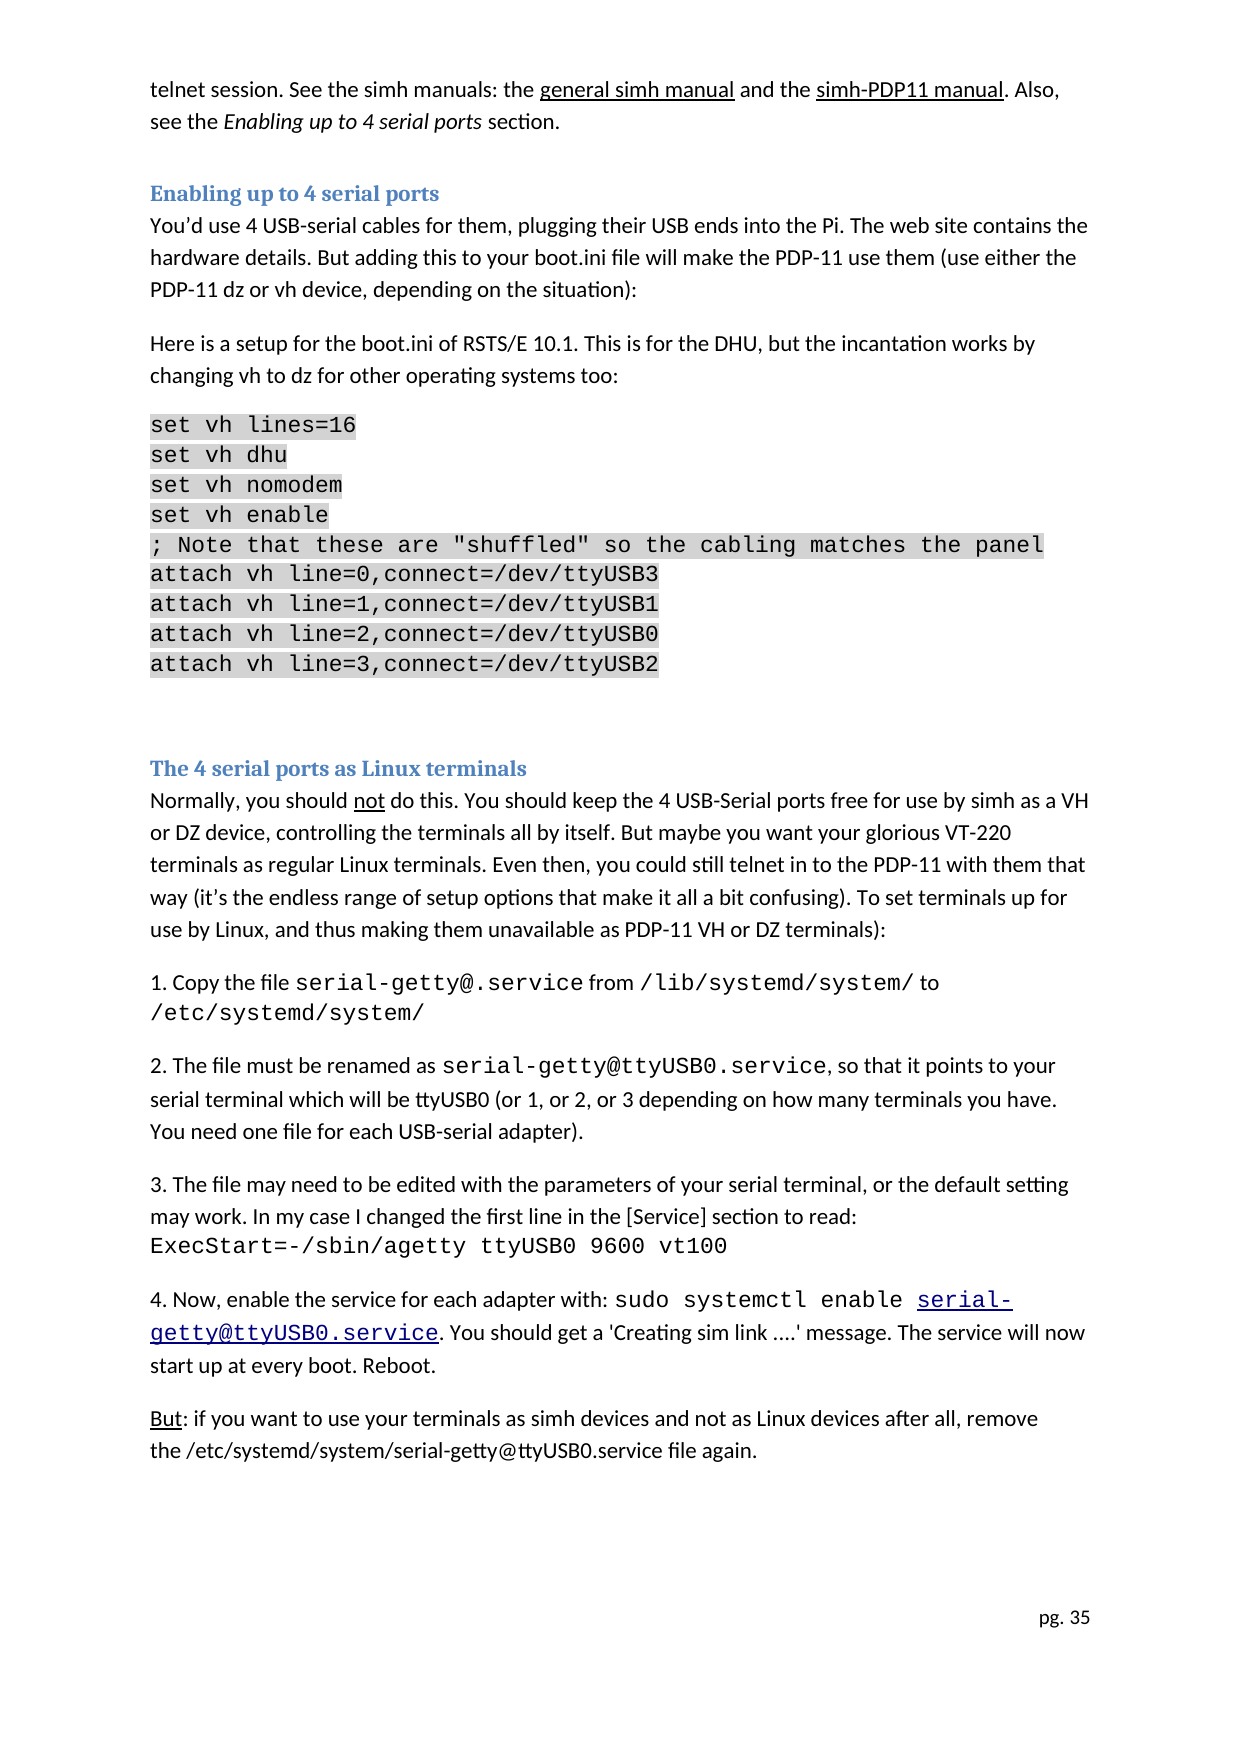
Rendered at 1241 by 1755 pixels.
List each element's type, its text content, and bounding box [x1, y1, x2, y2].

text Normally, you should not do this. You should keep the 4 USB-Serial ports free for use by simh as a VH or DZ device, controlling the terminals all by itself. But maybe you want your glorious VT-220 terminals as regular Linux terminals. Even then, you could still telnet in to the PDP-11 with them that way (it’s the endless range of setup options that make it all a bit confusing). To set terminals up for use by Linux, and thus making them unavailable as PDP-11 VH or DZ terminals): [150, 786, 1090, 943]
text attach vh line=1,connect=/dev/ttyUSB1 [150, 593, 1090, 618]
text ; Note that these are "shuffled" so the cabling matches the panel [150, 533, 1090, 559]
text set vh lines=16 [150, 414, 1090, 440]
text set vh enable [150, 503, 1090, 529]
text attach vh line=3,connect=/dev/ttyUSB2 [150, 652, 1090, 678]
text 1. Copy the file serial-getty@.service from /lib/systemd/system/ to /etc/systemd/system/ [150, 968, 1090, 1027]
text 3. The file may need to be edited with the parameters of your serial terminal, or the default setting may work. In my case I changed the first line in the [Service] section to read: ExecStart=-/sbin/agetty ttyUSB0 9600 vt100 [150, 1170, 1090, 1260]
subtitle The 4 serial ports as Linux terminals [150, 756, 1090, 782]
subtitle Enabling up to 4 serial ports [150, 181, 1090, 207]
text 2. The file must be renamed as serial-getty@ttyUSB0.service, so that it points to your serial terminal which will be ttyUSB0 (or 1, or 2, or 3 depending on how many terminals you have. You need one file for each USB-serial adapter). [150, 1051, 1090, 1145]
text You’d use 4 USB-serial cables for them, plugging their USB ends into the Pi. The web site contains the hardware details. But adding this to your boot.ini file will make the PDP-11 use them (use either the PDP-11 dz or vh device, depending on the situation): [150, 211, 1090, 304]
text But: if you want to use your terminals as simh devices and not as Linux devices after all, remove the /etc/systemd/system/serial-getty@ttyUSB0.service file again. [150, 1404, 1090, 1464]
text attach vh line=0,connect=/dev/ttyUSB3 [150, 563, 1090, 589]
text set vh nomodem [150, 473, 1090, 499]
text telnet session. See the simh manuals: the general simh manual and the simh-PDP11 manual. Also, see the Enabling up to 4 serial ports section. [150, 75, 1090, 135]
text 4. Now, enable the service for each adapter with: sudo systemctl enable serial-getty@ttyUSB0.service. You should get a 'Creating sim link ....' message. The service will now start up at every boot. Reboot. [150, 1285, 1090, 1379]
text Here is a setup for the boot.ini of RSTS/E 10.1. This is for the DHU, but the incantation works by changing vh to dz for other operating systems too: [150, 329, 1090, 389]
text set vh dhu [150, 444, 1090, 469]
text attach vh line=2,connect=/dev/ttyUSB0 [150, 622, 1090, 648]
